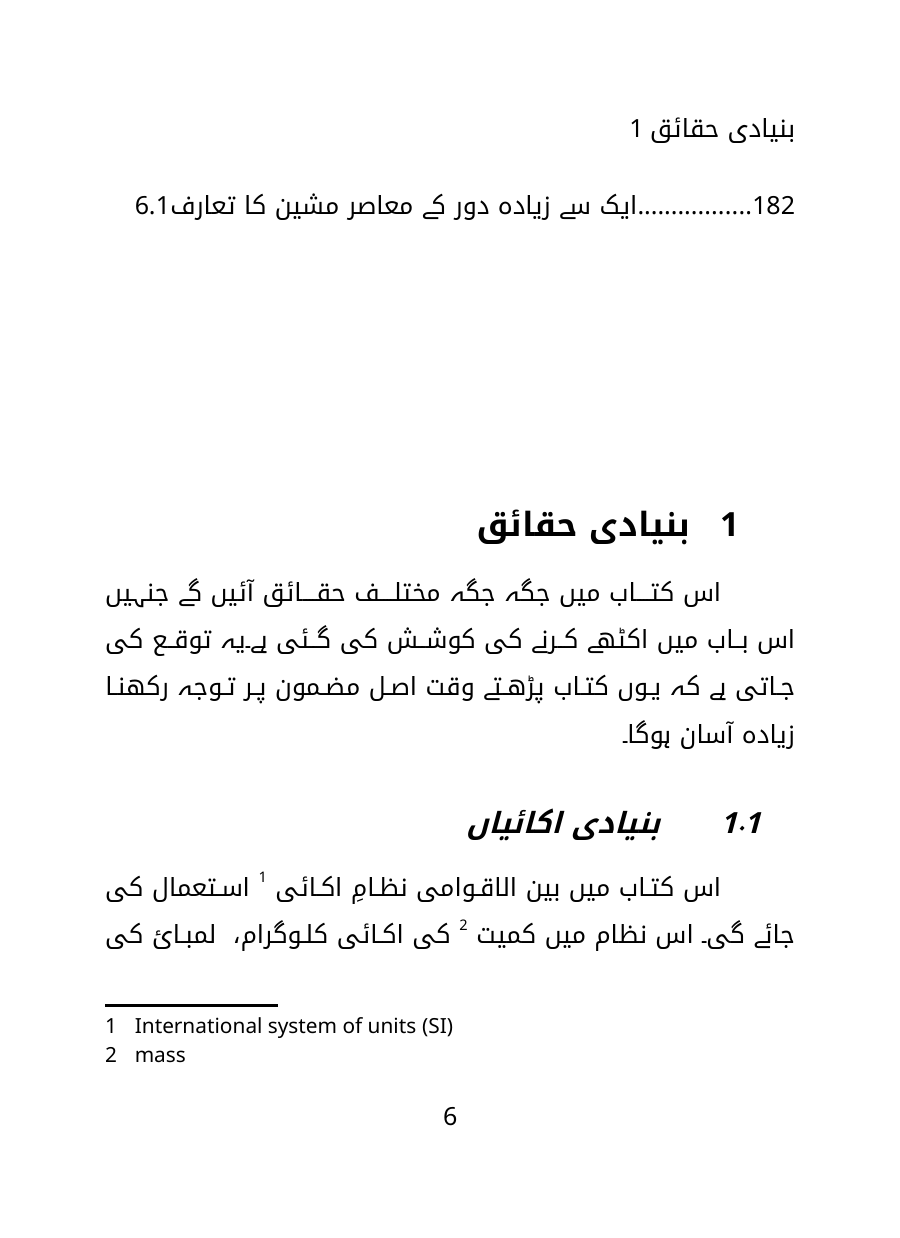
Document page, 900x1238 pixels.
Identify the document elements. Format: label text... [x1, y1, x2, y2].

text mass [105, 1040, 795, 1068]
subtitle بنیادی حقائق [105, 493, 720, 556]
subtitle بنیادی اکائیاں [105, 796, 720, 851]
text 6.1ایک سے زیادہ دور کے معاصر مشین کا تعارف 182 [134, 182, 795, 230]
text اس کتاب میں بین الاقوامی نظامِ اکائی استعمال کی جائے گی۔ اس نظام میں کمیت کی اکائی کلوگرام، لمبائ کی اکائی میٹر اور وقت کی اکائی سیکنڈ ہے۔ [105, 864, 795, 959]
text اس کتاب میں جگہ جگہ مختلف حقائق آئیں گے جنہیں اس باب میں اکٹھے کرنے کی کوشش کی گئی ہے۔یہ توقع کی جاتی ہے کہ یوں کتاب پڑھتے وقت اصل مضمون پر توجہ رکھنا زیادہ آسان ہوگا۔ [105, 569, 795, 758]
text International system of units (SI) [105, 1012, 795, 1040]
